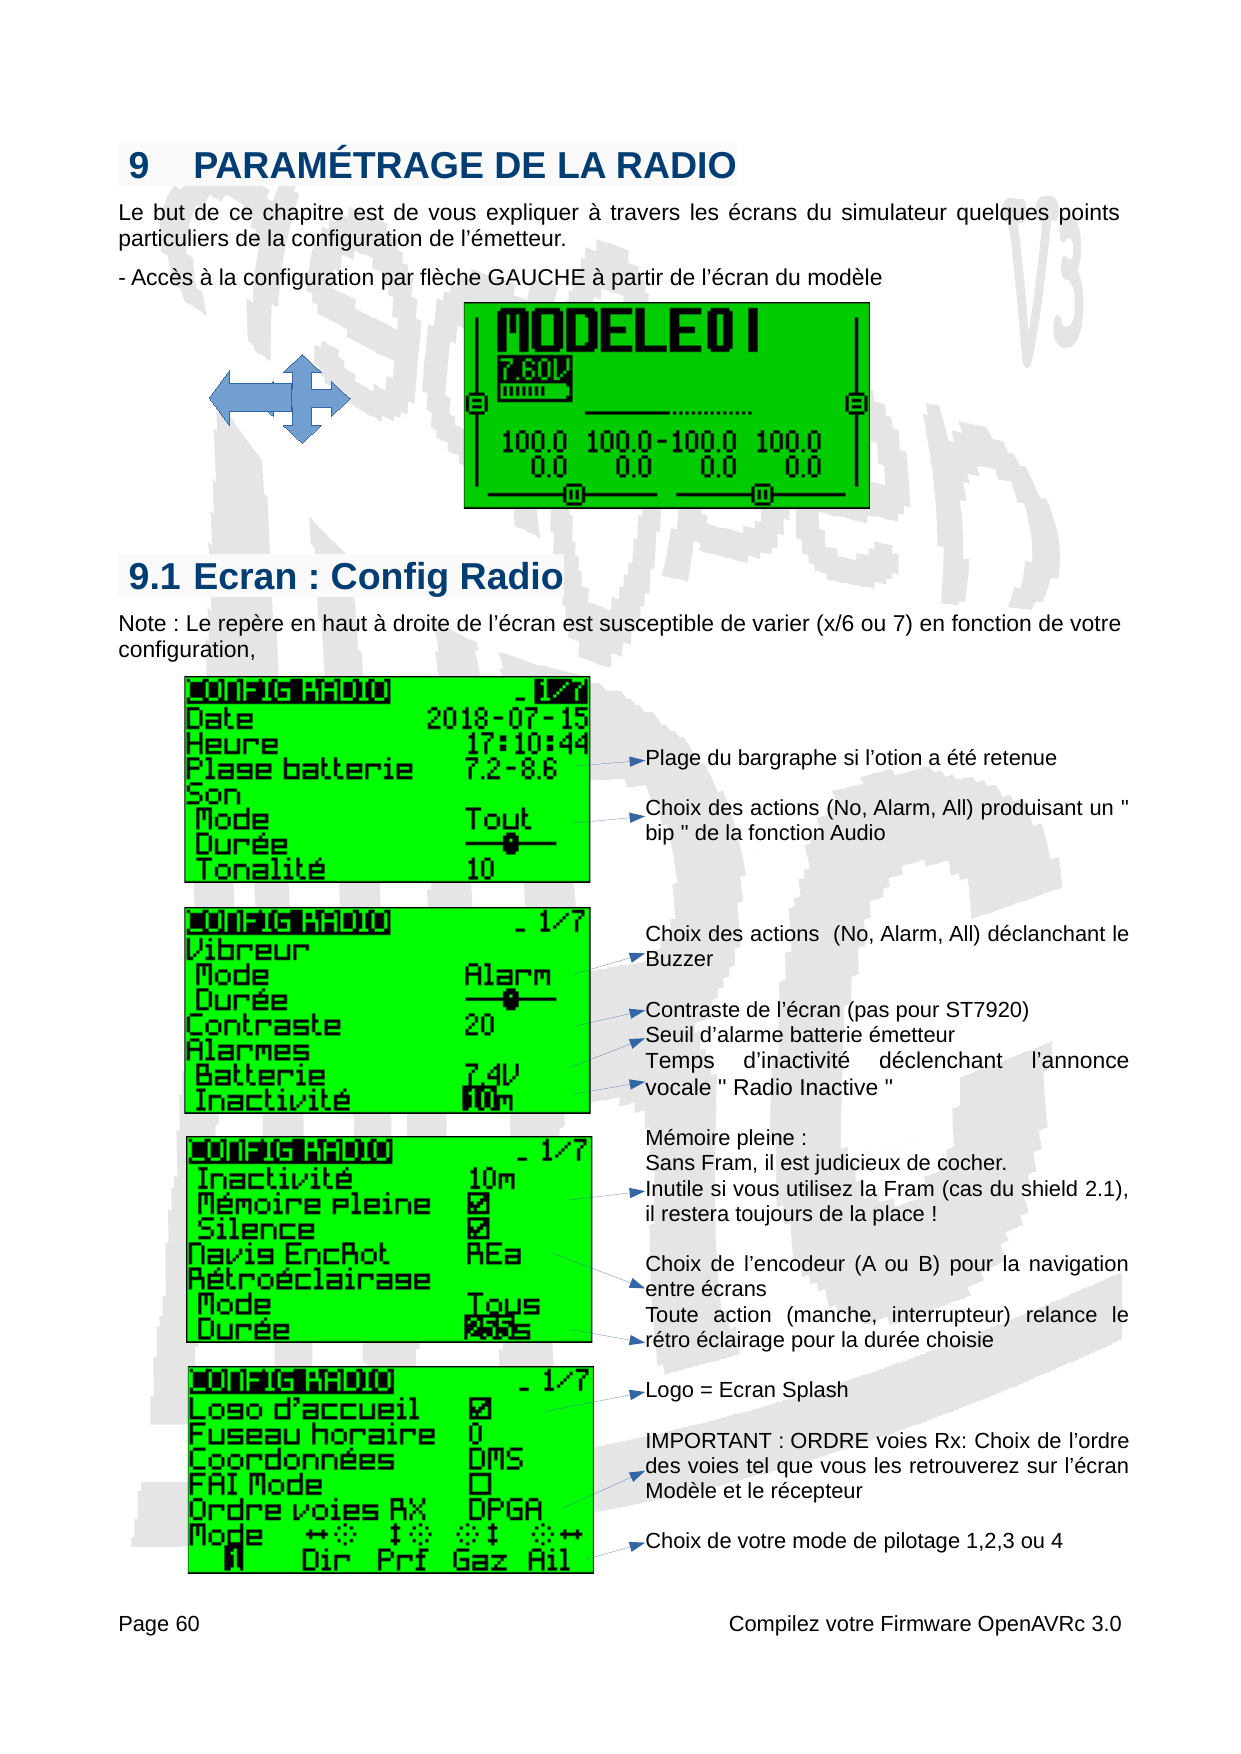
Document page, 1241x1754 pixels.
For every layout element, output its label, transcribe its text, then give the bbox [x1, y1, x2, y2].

text Choix des actions (No, Alarm, All) déclanchant le Buzzer [645, 921, 1130, 971]
text Choix de votre mode de pilotage 1,2,3 ou 4 [645, 1528, 1130, 1553]
picture [184, 907, 591, 1114]
text Temps d’inactivité déclenchant l’annonce vocale '' Radio Inactive '' [645, 1047, 1130, 1100]
text Plage du bargraphe si l’otion a été retenue [645, 744, 1130, 770]
text Mémoire pleine : [645, 1125, 1130, 1150]
picture [187, 1366, 594, 1574]
picture [186, 1136, 593, 1343]
text Logo = Ecran Splash [645, 1377, 1130, 1402]
text IMPORTANT : ORDRE voies Rx: Choix de l’ordre des voies tel que vous les retrouverez sur l’écran Modèle et le récepteur [645, 1427, 1130, 1503]
text Choix de l’encodeur (A ou B) pour la navigation entre écrans [645, 1251, 1130, 1301]
subtitle PARAMÉTRAGE DE LA RADIO [118, 143, 1122, 186]
text Toute action (manche, interrupteur) relance le rétro éclairage pour la durée choisie [645, 1301, 1130, 1352]
text Sans Fram, il est judicieux de cocher. [645, 1150, 1130, 1175]
subtitle Ecran : Config Radio [118, 554, 1122, 597]
text Inutile si vous utilisez la Fram (cas du shield 2.1), il restera toujours de la place ! [645, 1175, 1130, 1226]
picture [463, 302, 870, 509]
text Seuil d’alarme batterie émetteur [645, 1022, 1130, 1047]
text Note : Le repère en haut à droite de l’écran est susceptible de varier (x/6 ou 7) en fonction de votre configuration, [118, 610, 1122, 663]
text Le but de ce chapitre est de vous expliquer à travers les écrans du simulateur quelques points particuliers de la configuration de l’émetteur. [118, 199, 1122, 251]
picture [184, 676, 591, 883]
text - Accès à la configuration par flèche GAUCHE à partir de l’écran du modèle [118, 264, 1122, 290]
text Contraste de l’écran (pas pour ST7920) [645, 997, 1130, 1022]
text Choix des actions (No, Alarm, All) produisant un '' bip '' de la fonction Audio [645, 795, 1130, 845]
